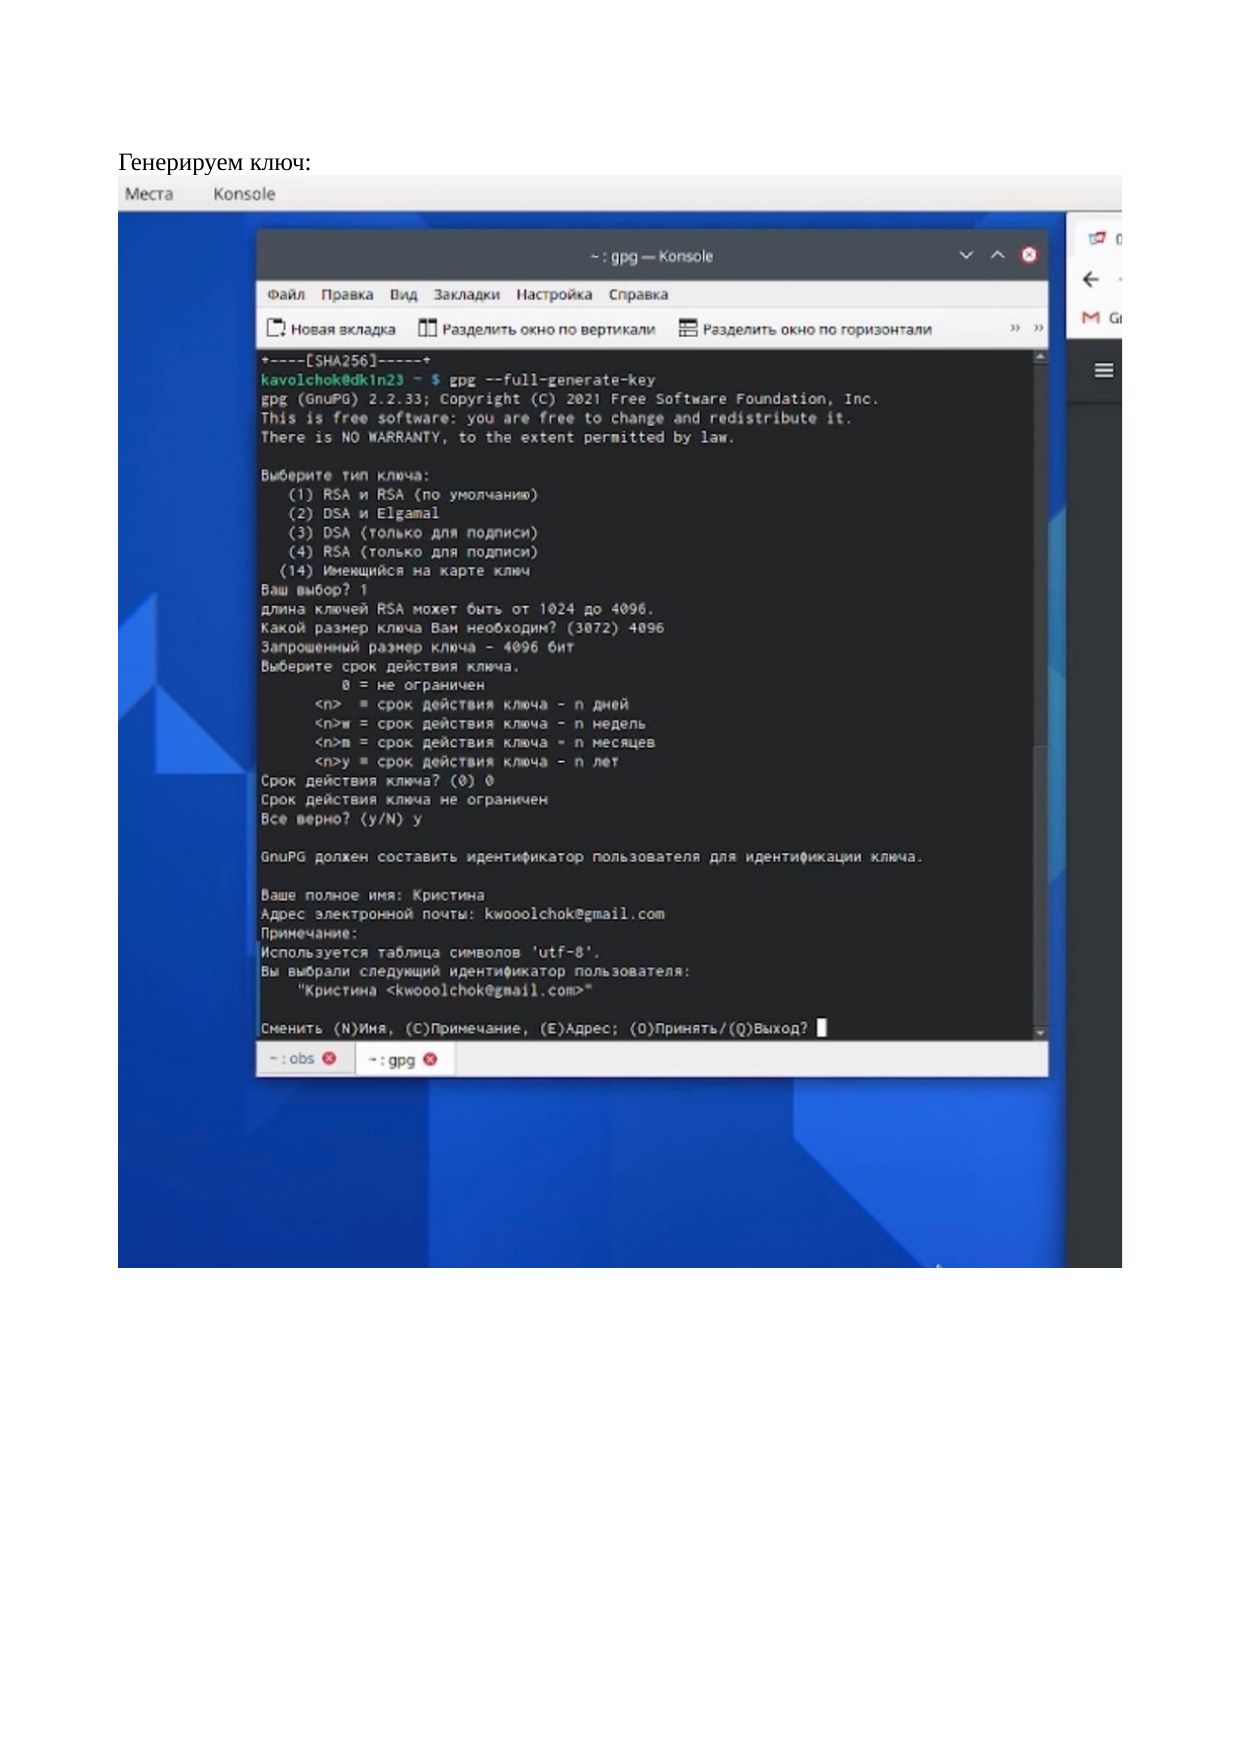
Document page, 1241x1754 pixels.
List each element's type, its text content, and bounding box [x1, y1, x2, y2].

text Генерируем ключ: [118, 147, 1122, 175]
picture [118, 175, 1123, 1268]
